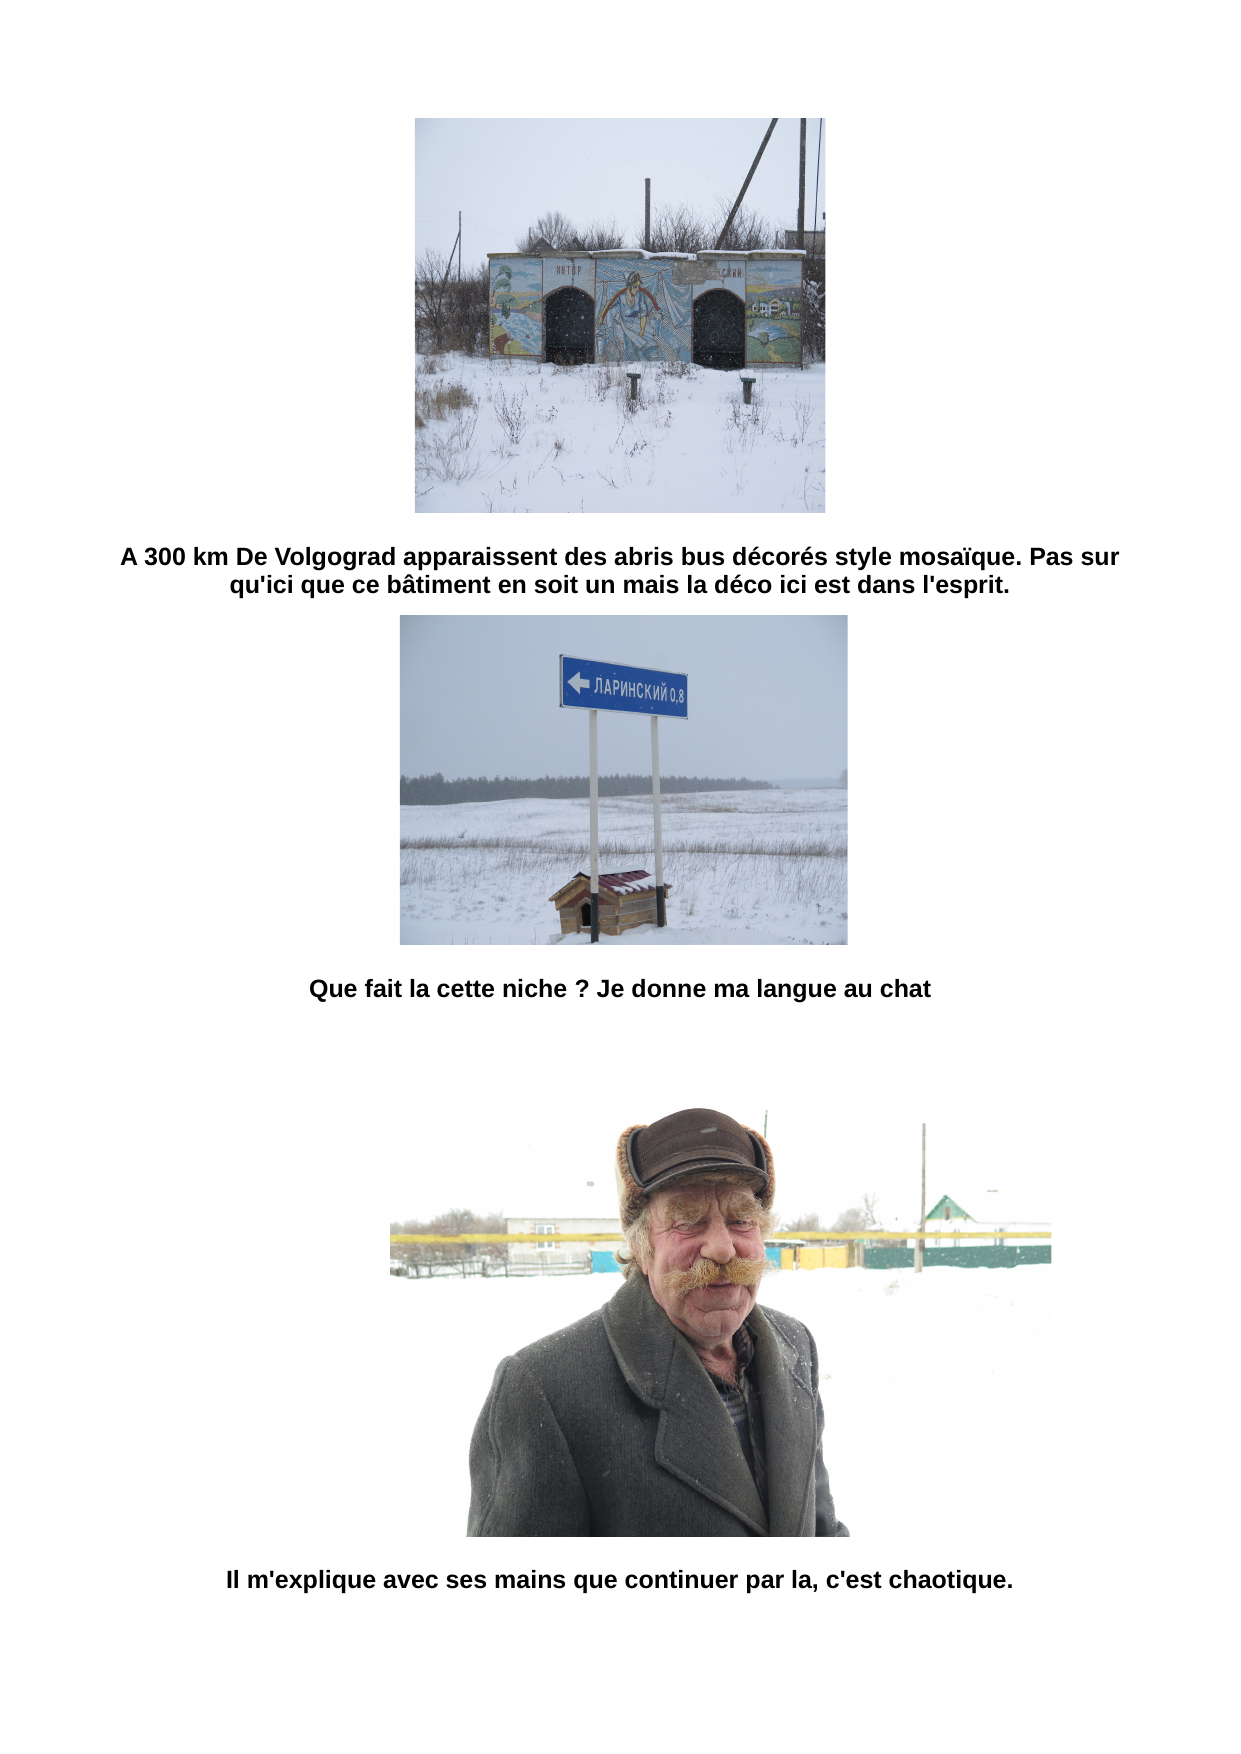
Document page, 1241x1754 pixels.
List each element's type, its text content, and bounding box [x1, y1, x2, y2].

picture [390, 1014, 1052, 1537]
text Que fait la cette niche ? Je donne ma langue au chat [118, 974, 1122, 1002]
picture [399, 615, 848, 945]
text Il m'explique avec ses mains que continuer par la, c'est chaotique. [118, 1565, 1122, 1594]
text A 300 km De Volgograd apparaissent des abris bus décorés style mosaïque. Pas sur qu'ici que ce bâtiment en soit un mais la déco ici est dans l'esprit. [118, 542, 1122, 599]
picture [414, 118, 826, 513]
